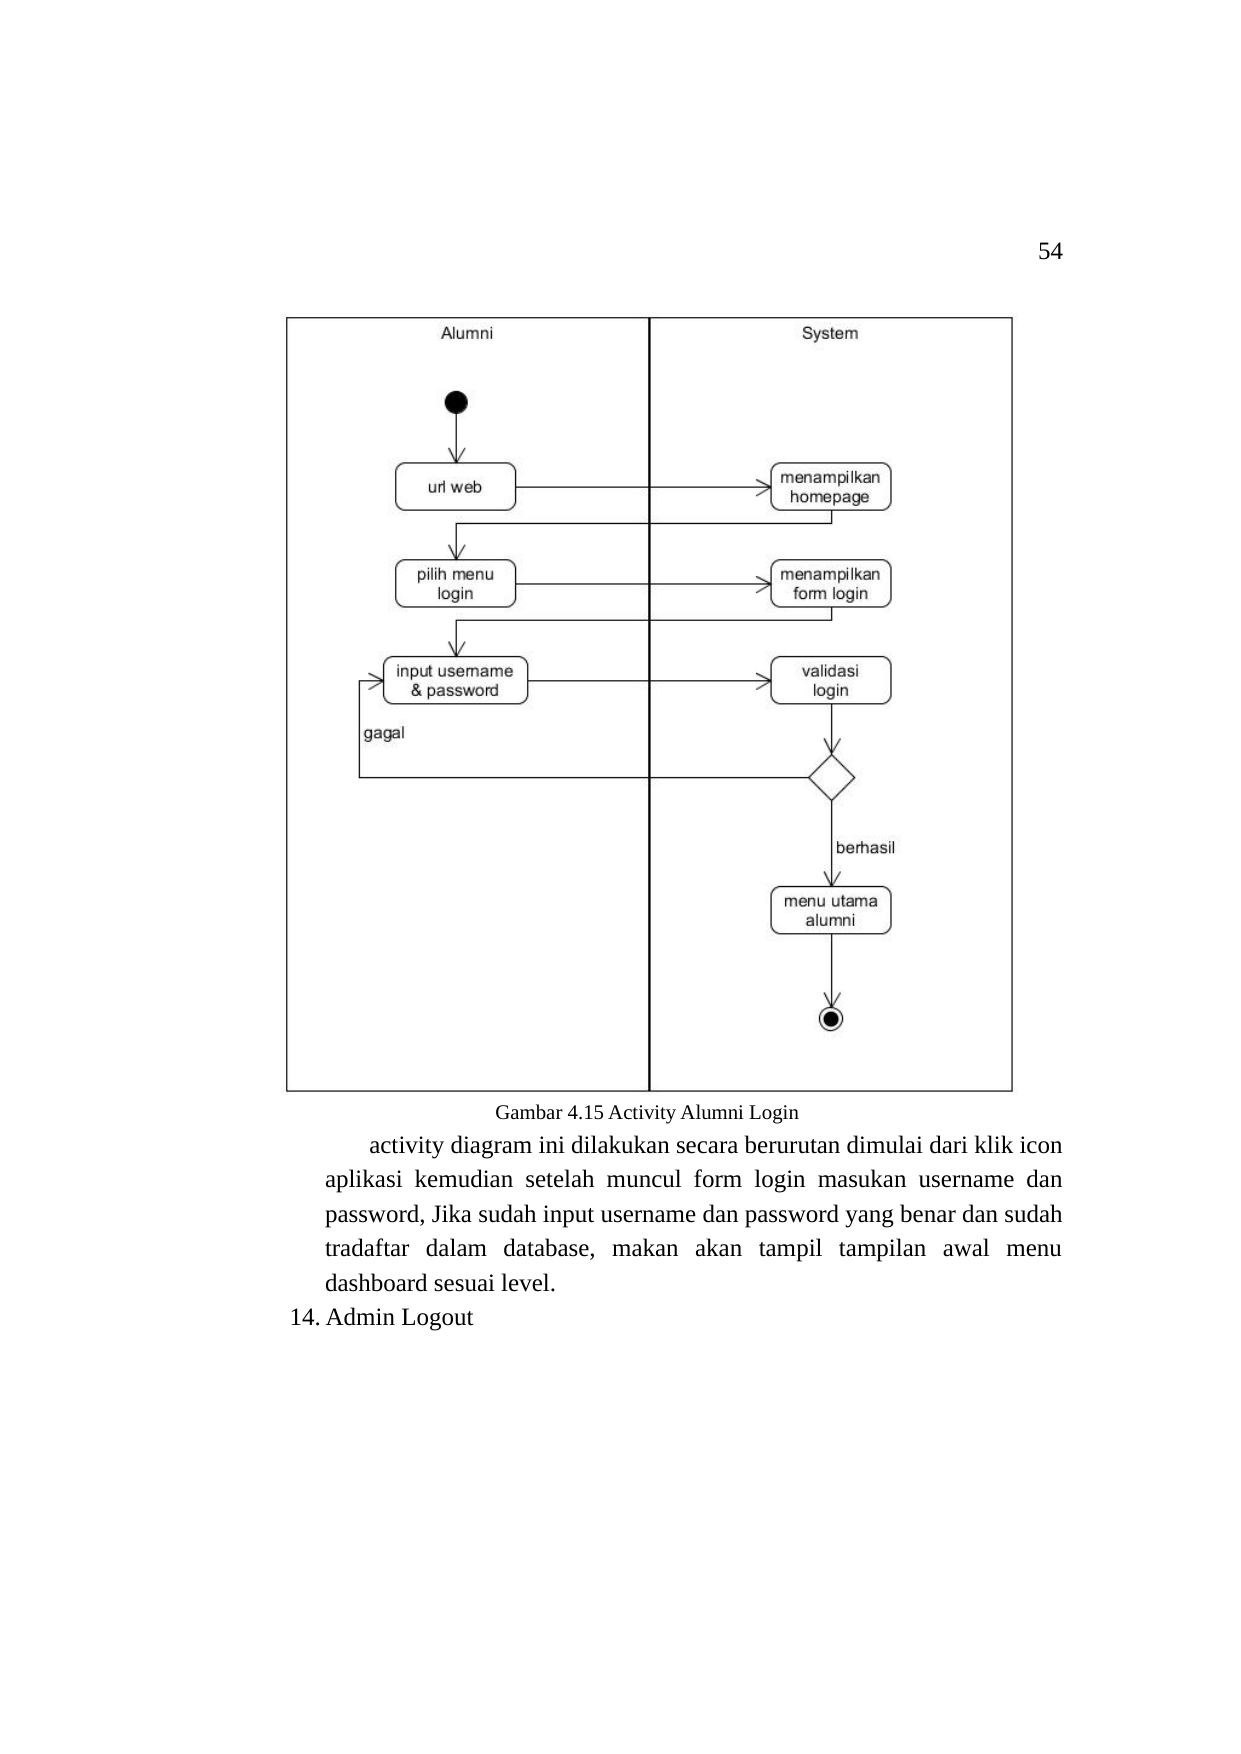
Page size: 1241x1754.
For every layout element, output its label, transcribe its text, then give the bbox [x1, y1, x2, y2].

picture [262, 310, 1037, 1095]
text 14. Admin Logout [289, 1302, 1063, 1331]
text Gambar 4.15 Activity Alumni Login [263, 1095, 1036, 1124]
text activity diagram ini dilakukan secara berurutan dimulai dari klik icon aplikasi kemudian setelah muncul form login masukan username dan password, Jika sudah input username dan password yang benar dan sudah tradaftar dalam database, makan akan tampil tampilan awal menu dashboard sesuai level. [263, 295, 1063, 1297]
